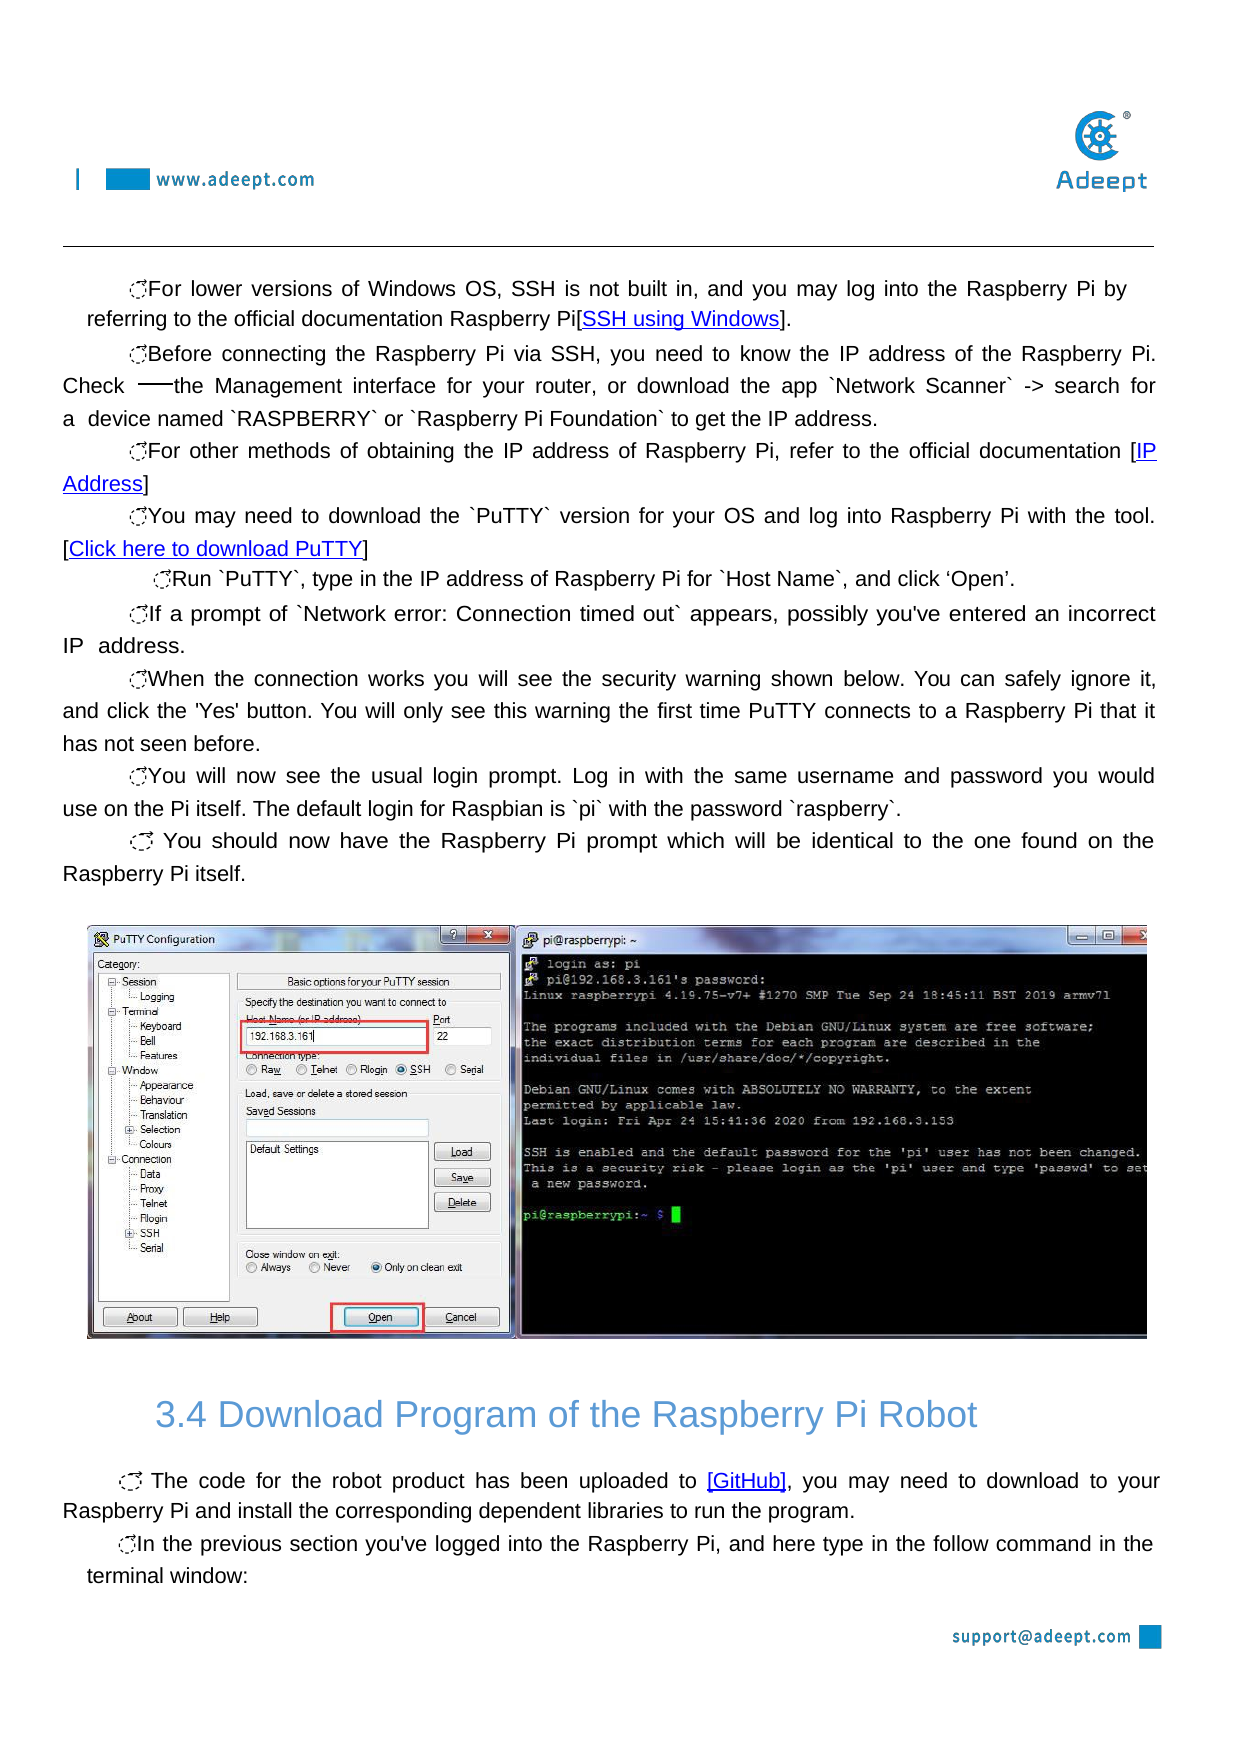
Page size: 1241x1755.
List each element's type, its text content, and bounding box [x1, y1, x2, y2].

text ⃗When the connection works you will see the security warning shown below. You can safely ignore it, and click the 'Yes' button. You will only see this warning the first time PuTTY connects to a Raspberry Pi that it has not seen before. [62, 660, 1156, 758]
text ⃗You will now see the usual login prompt. Log in with the same username and password you would use on the Pi itself. The default login for Raspbian is `pi` with the password `raspberry`. [62, 758, 1156, 823]
picture [75, 167, 343, 191]
text ⃗For other methods of obtaining the IP address of Raspberry Pi, refer to the official documentation [IP Address] [62, 433, 1157, 498]
text terminal window: [87, 1563, 1195, 1589]
picture [947, 1625, 1139, 1649]
text ⃗For lower versions of Windows OS, SSH is not built in, and you may log into the Raspberry Pi by [62, 274, 1195, 302]
text referring to the official documentation Raspberry Pi[SSH using Windows]. [87, 308, 1195, 331]
picture [87, 925, 1147, 1339]
text ⃗ You should now have the Raspberry Pi prompt which will be identical to the one found on the Raspberry Pi itself. [62, 823, 1156, 888]
subtitle Download Program of the Raspberry Pi Robot [155, 1392, 1195, 1435]
text ⃗If a prompt of `Network error: Connection timed out` appears, possibly you've entered an incorrect IP address. [62, 595, 1157, 660]
text ⃗You may need to download the `PuTTY` version for your OS and log into Raspberry Pi with the tool. [Click here to download PuTTY] [62, 498, 1156, 563]
text ⃗Run `PuTTY`, type in the IP address of Raspberry Pi for `Host Name`, and click ‘Open’. [152, 563, 1195, 592]
text ⃗In the previous section you've logged into the Raspberry Pi, and here type in the follow command in the [62, 1528, 1195, 1557]
text ⃗Before connecting the Raspberry Pi via SSH, you need to know the IP address of the Raspberry Pi. Check the Management interface for your router, or download the app `Network Scanner` -> search for a device named `RASPBERRY` or `Raspberry Pi Foundation` to get the IP address. [62, 335, 1157, 433]
picture [1056, 111, 1147, 192]
text ⃗ The code for the robot product has been uploaded to [GitHub], you may need to download to your Raspberry Pi and install the corresponding dependent libraries to run the program. [62, 1465, 1174, 1524]
